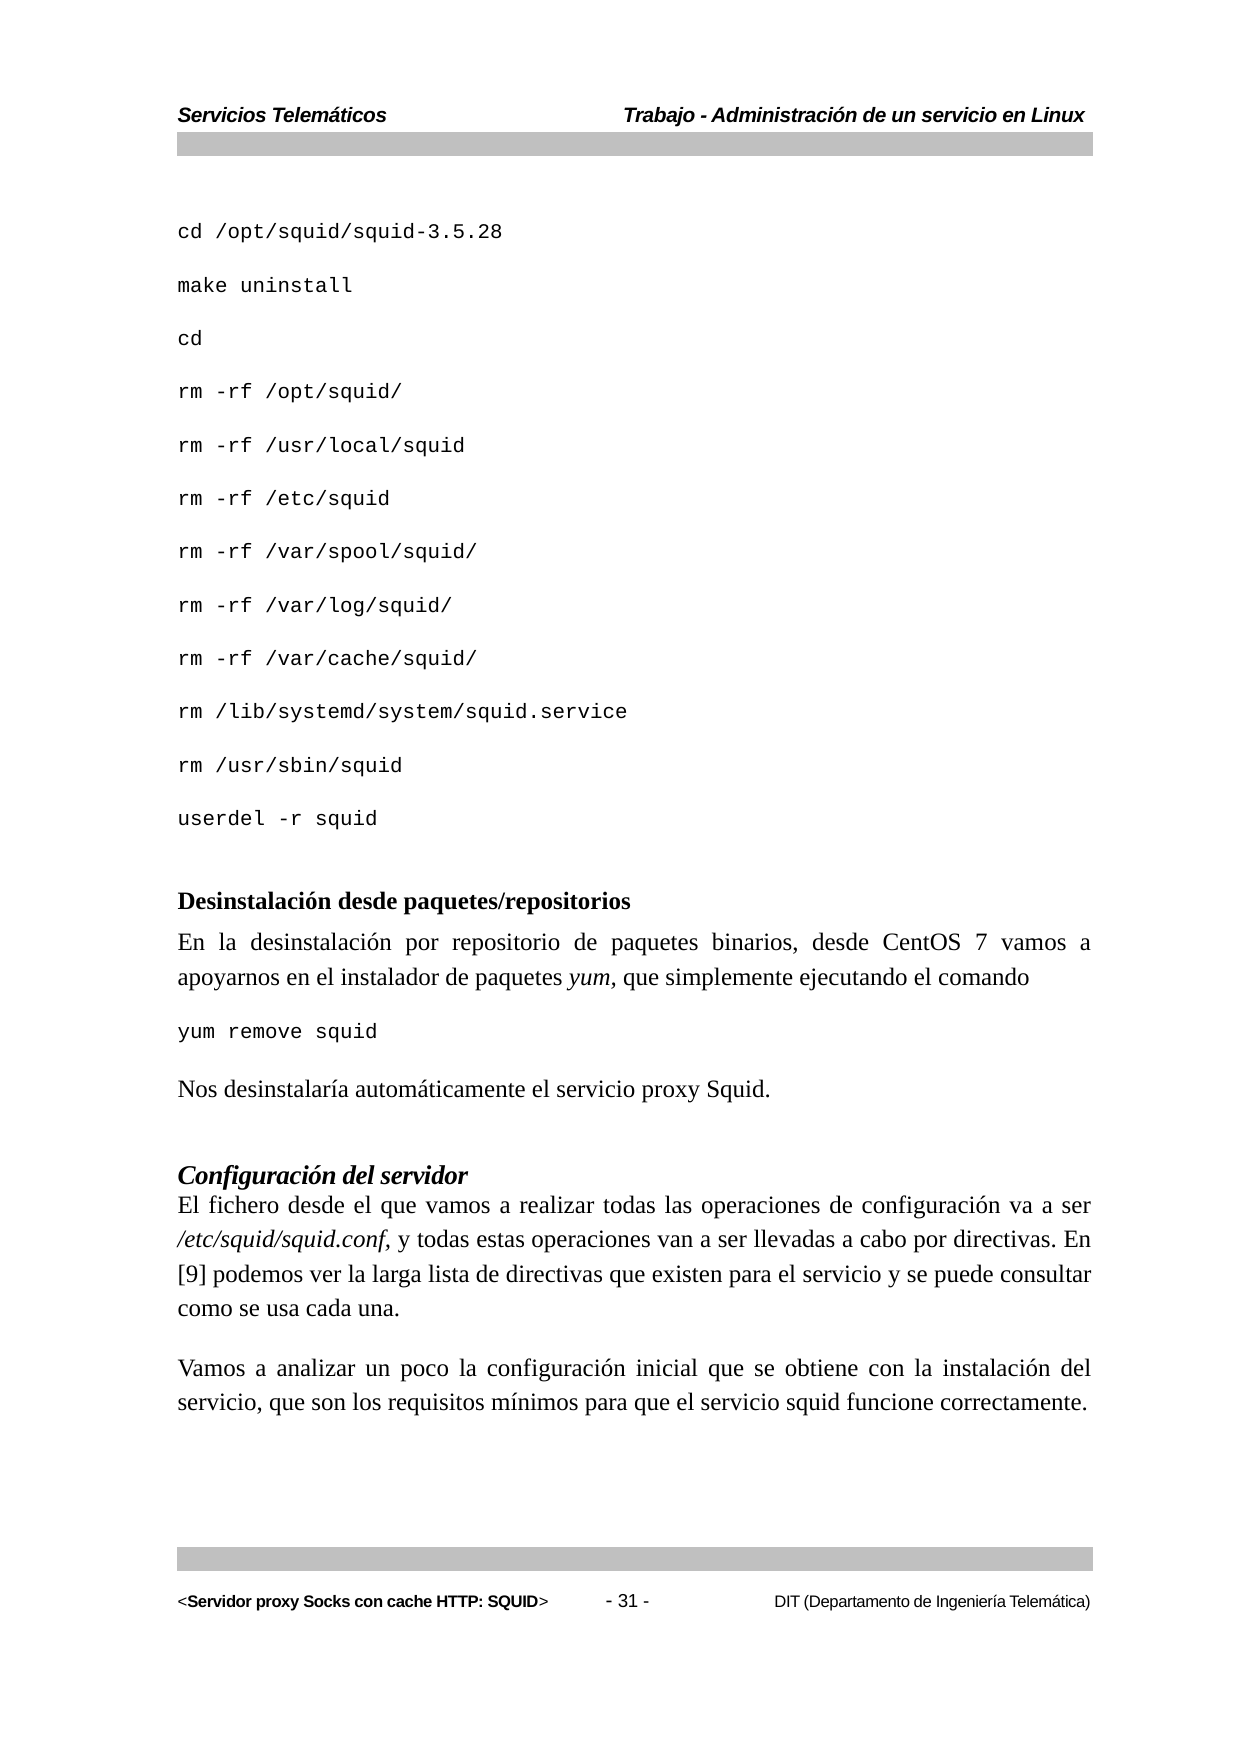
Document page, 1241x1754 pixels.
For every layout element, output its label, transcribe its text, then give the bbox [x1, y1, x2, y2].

text userdel -r squid [177, 808, 1093, 832]
text rm -rf /etc/squid [177, 488, 1093, 512]
text En la desinstalación por repositorio de paquetes binarios, desde CentOS 7 vamos a apoyarnos en el instalador de paquetes yum, que simplemente ejecutando el comando [177, 927, 1093, 990]
text rm /usr/sbin/squid [177, 755, 1093, 778]
list Configuración del servidor [177, 1159, 1093, 1190]
text yum remove squid [177, 1021, 1093, 1045]
text El fichero desde el que vamos a realizar todas las operaciones de configuración va a ser /etc/squid/squid.conf, y todas estas operaciones van a ser llevadas a cabo por directivas. En [9] podemos ver la larga lista de directivas que existen para el servicio y se puede consultar como se usa cada una. [177, 1190, 1093, 1322]
text cd /opt/squid/squid-3.5.28 [177, 221, 1093, 245]
list Desinstalación desde paquetes/repositorios [177, 886, 1093, 915]
text rm /lib/systemd/system/squid.service [177, 701, 1093, 725]
text rm -rf /opt/squid/ [177, 381, 1093, 405]
text rm -rf /var/log/squid/ [177, 595, 1093, 618]
text make uninstall [177, 275, 1093, 298]
text Vamos a analizar un poco la configuración inicial que se obtiene con la instalación del servicio, que son los requisitos mínimos para que el servicio squid funcione correctamente. [177, 1353, 1093, 1416]
text rm -rf /usr/local/squid [177, 435, 1093, 458]
text rm -rf /var/cache/squid/ [177, 648, 1093, 672]
text cd [177, 328, 1093, 352]
text rm -rf /var/spool/squid/ [177, 541, 1093, 565]
text Nos desinstalaría automáticamente el servicio proxy Squid. [177, 1074, 1093, 1103]
